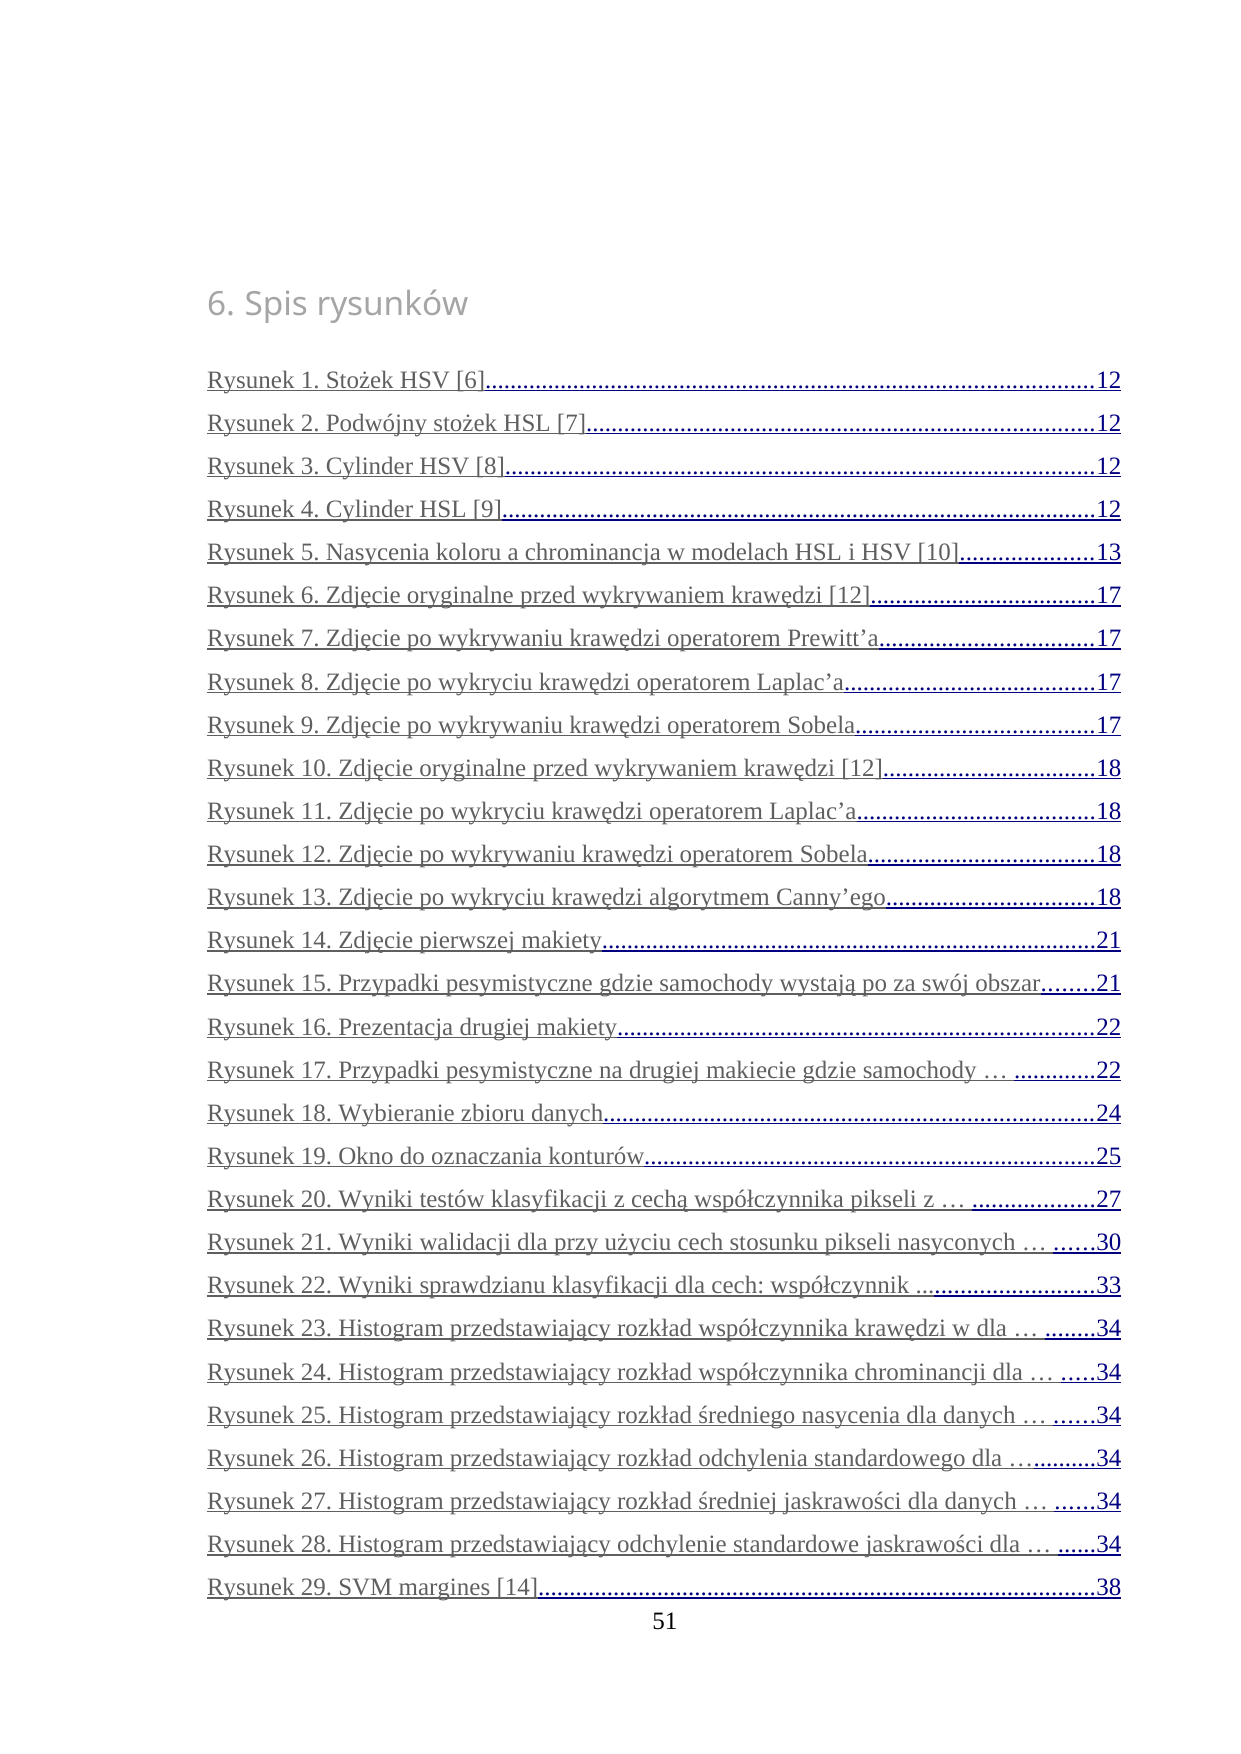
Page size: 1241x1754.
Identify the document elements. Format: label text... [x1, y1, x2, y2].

text Rysunek 27. Histogram przedstawiający rozkład średniej jaskrawości dla danych … 34 [207, 1486, 1122, 1515]
text Rysunek 7. Zdjęcie po wykrywaniu krawędzi operatorem Prewitt’a 17 [207, 623, 1122, 652]
text Rysunek 19. Okno do oznaczania konturów 25 [207, 1141, 1122, 1170]
text Rysunek 4. Cylinder HSL [9] 12 [207, 494, 1122, 523]
text Rysunek 26. Histogram przedstawiający rozkład odchylenia standardowego dla … 34 [207, 1443, 1122, 1472]
text Rysunek 2. Podwójny stożek HSL [7] 12 [207, 408, 1122, 437]
text Rysunek 22. Wyniki sprawdzianu klasyfikacji dla cech: współczynnik ... 33 [207, 1270, 1122, 1299]
text Rysunek 23. Histogram przedstawiający rozkład współczynnika krawędzi w dla … 34 [207, 1313, 1122, 1342]
text Rysunek 6. Zdjęcie oryginalne przed wykrywaniem krawędzi [12] 17 [207, 580, 1122, 609]
text Rysunek 24. Histogram przedstawiający rozkład współczynnika chrominancji dla … 34 [207, 1357, 1122, 1385]
text Rysunek 29. SVM margines [14] 38 [207, 1572, 1122, 1601]
text Rysunek 8. Zdjęcie po wykryciu krawędzi operatorem Laplac’a 17 [207, 667, 1122, 695]
text Rysunek 13. Zdjęcie po wykryciu krawędzi algorytmem Canny’ego 18 [207, 882, 1122, 911]
text Rysunek 11. Zdjęcie po wykryciu krawędzi operatorem Laplac’a 18 [207, 796, 1122, 825]
text Rysunek 5. Nasycenia koloru a chrominancja w modelach HSL i HSV [10] 13 [207, 537, 1122, 566]
text Rysunek 14. Zdjęcie pierwszej makiety 21 [207, 925, 1122, 954]
text Rysunek 16. Prezentacja drugiej makiety 22 [207, 1012, 1122, 1040]
text Rysunek 18. Wybieranie zbioru danych 24 [207, 1098, 1122, 1127]
text Rysunek 3. Cylinder HSV [8] 12 [207, 451, 1122, 480]
text Rysunek 21. Wyniki walidacji dla przy użyciu cech stosunku pikseli nasyconych … 30 [207, 1227, 1122, 1256]
text Rysunek 17. Przypadki pesymistyczne na drugiej makiecie gdzie samochody … 22 [207, 1055, 1122, 1083]
text Rysunek 28. Histogram przedstawiający odchylenie standardowe jaskrawości dla … 34 [207, 1529, 1122, 1558]
text Rysunek 15. Przypadki pesymistyczne gdzie samochody wystają po za swój obszar 21 [207, 968, 1122, 997]
text Rysunek 12. Zdjęcie po wykrywaniu krawędzi operatorem Sobela 18 [207, 839, 1122, 868]
text Rysunek 25. Histogram przedstawiający rozkład średniego nasycenia dla danych … 34 [207, 1400, 1122, 1428]
text Rysunek 9. Zdjęcie po wykrywaniu krawędzi operatorem Sobela 17 [207, 710, 1122, 738]
list Spis rysunków [207, 280, 1122, 325]
text Rysunek 10. Zdjęcie oryginalne przed wykrywaniem krawędzi [12] 18 [207, 753, 1122, 782]
text Rysunek 1. Stożek HSV [6] 12 [207, 365, 1122, 393]
text Rysunek 20. Wyniki testów klasyfikacji z cechą współczynnika pikseli z … 27 [207, 1184, 1122, 1213]
